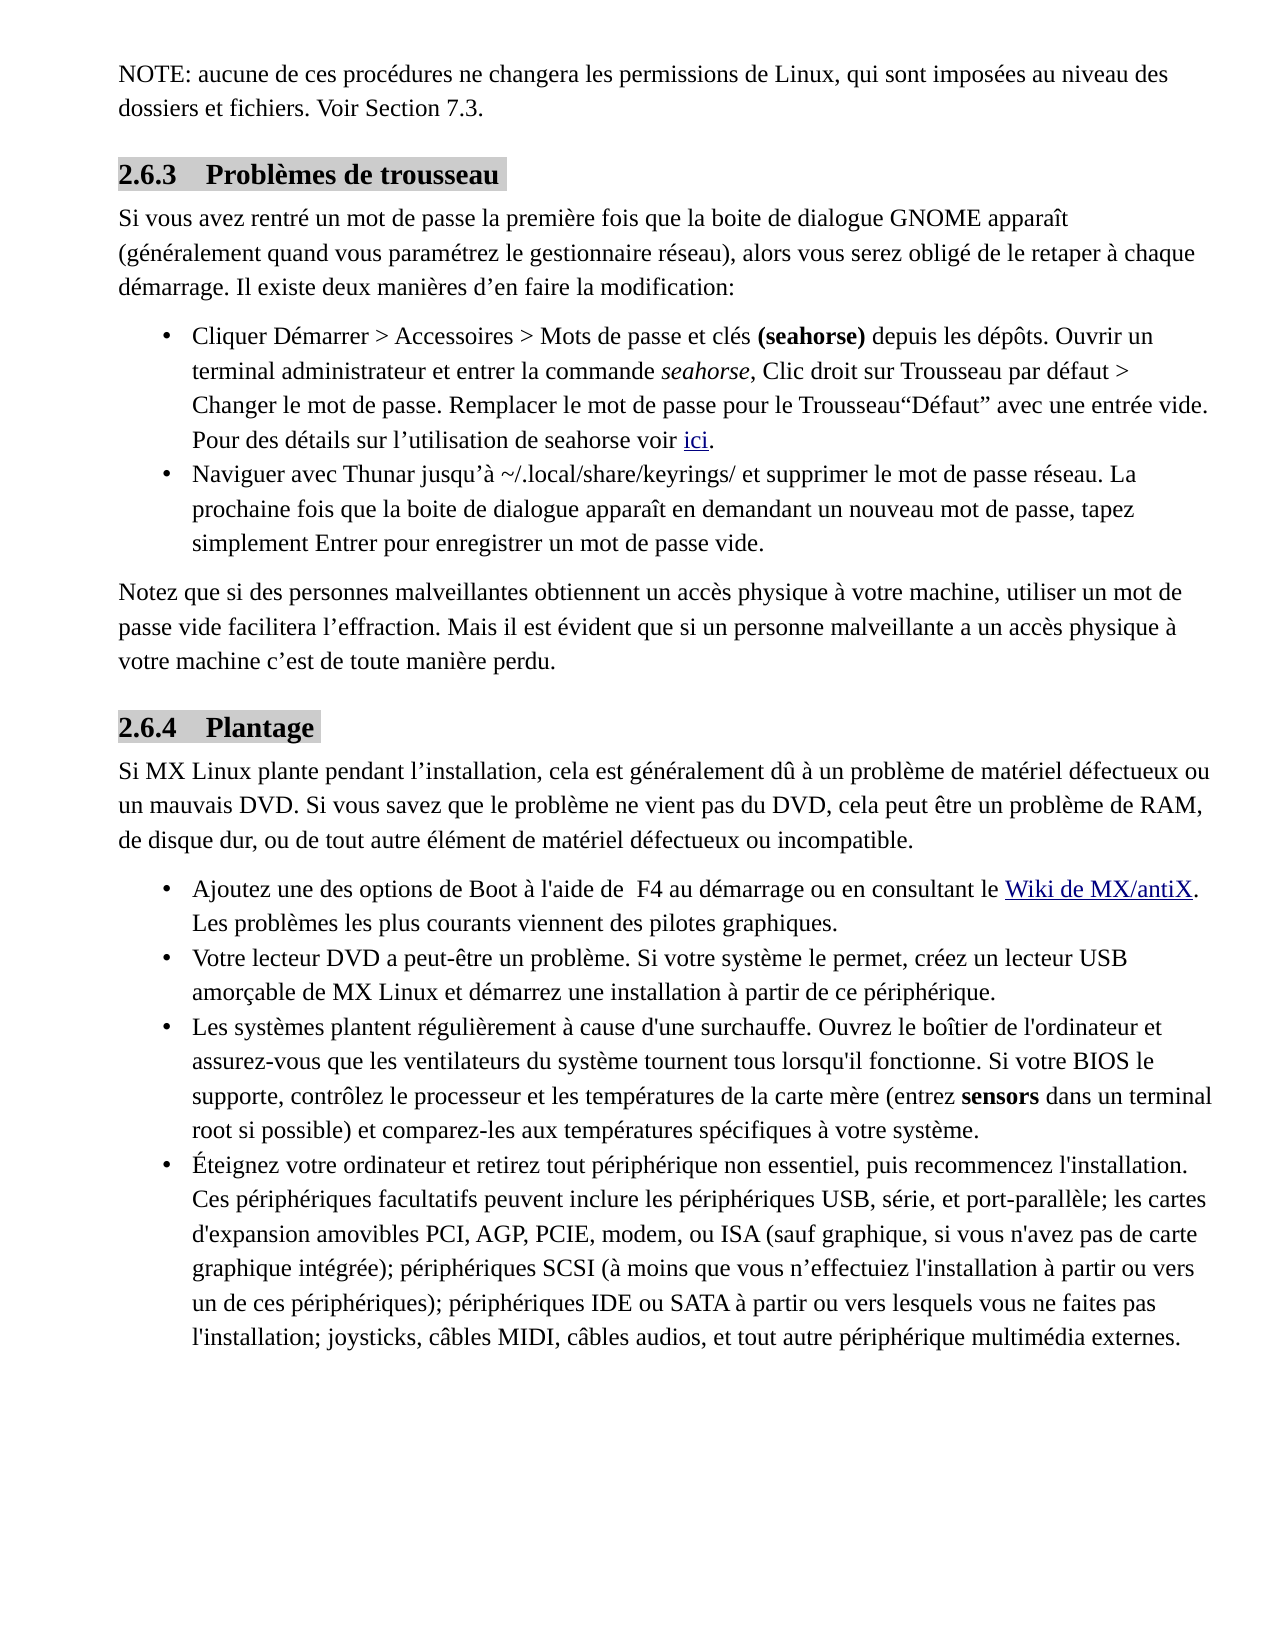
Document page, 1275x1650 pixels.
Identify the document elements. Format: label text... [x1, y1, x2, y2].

subtitle 2.6.3 Problèmes de trousseau [507, 157, 1216, 191]
subtitle 2.6.4 Plantage [321, 710, 1216, 743]
list Les systèmes plantent régulièrement à cause d'une surchauffe. Ouvrez le boîtier de l'ordinateur et assurez-vous que les ventilateurs du système tournent tous lorsqu'il fonctionne. Si votre BIOS le supporte, contrôlez le processeur et les températures de la carte mère (entrez sensors dans un terminal root si possible) et comparez-les aux températures spécifiques à votre système. [162, 1012, 1216, 1144]
list Éteignez votre ordinateur et retirez tout périphérique non essentiel, puis recommencez l'installation. Ces périphériques facultatifs peuvent inclure les périphériques USB, série, et port-parallèle; les cartes d'expansion amovibles PCI, AGP, PCIE, modem, ou ISA (sauf graphique, si vous n'avez pas de carte graphique intégrée); périphériques SCSI (à moins que vous n’effectuiez l'installation à partir ou vers un de ces périphériques); périphériques IDE ou SATA à partir ou vers lesquels vous ne faites pas l'installation; joysticks, câbles MIDI, câbles audios, et tout autre périphérique multimédia externes. [162, 1150, 1216, 1351]
list Naviguer avec Thunar jusqu’à ~/.local/share/keyrings/ et supprimer le mot de passe réseau. La prochaine fois que la boite de dialogue apparaît en demandant un nouveau mot de passe, tapez simplement Entrer pour enregistrer un mot de passe vide. [162, 459, 1216, 557]
text NOTE: aucune de ces procédures ne changera les permissions de Linux, qui sont imposées au niveau des dossiers et fichiers. Voir Section 7.3. [118, 59, 1216, 122]
text Si vous avez rentré un mot de passe la première fois que la boite de dialogue GNOME apparaît (généralement quand vous paramétrez le gestionnaire réseau), alors vous serez obligé de le retaper à chaque démarrage. Il existe deux manières d’en faire la modification: [118, 203, 1216, 301]
list Cliquer Démarrer > Accessoires > Mots de passe et clés (seahorse) depuis les dépôts. Ouvrir un terminal administrateur et entrer la commande seahorse, Clic droit sur Trousseau par défaut > Changer le mot de passe. Remplacer le mot de passe pour le Trousseau“Défaut” avec une entrée vide. Pour des détails sur l’utilisation de seahorse voir ici. [162, 321, 1216, 453]
text Notez que si des personnes malveillantes obtiennent un accès physique à votre machine, utiliser un mot de passe vide facilitera l’effraction. Mais il est évident que si un personne malveillante a un accès physique à votre machine c’est de toute manière perdu. [118, 577, 1216, 675]
list Votre lecteur DVD a peut-être un problème. Si votre système le permet, créez un lecteur USB amorçable de MX Linux et démarrez une installation à partir de ce périphérique. [162, 943, 1216, 1006]
text Si MX Linux plante pendant l’installation, cela est généralement dû à un problème de matériel défectueux ou un mauvais DVD. Si vous savez que le problème ne vient pas du DVD, cela peut être un problème de RAM, de disque dur, ou de tout autre élément de matériel défectueux ou incompatible. [118, 756, 1216, 853]
list Ajoutez une des options de Boot à l'aide de F4 au démarrage ou en consultant le Wiki de MX/antiX. Les problèmes les plus courants viennent des pilotes graphiques. [162, 874, 1216, 937]
